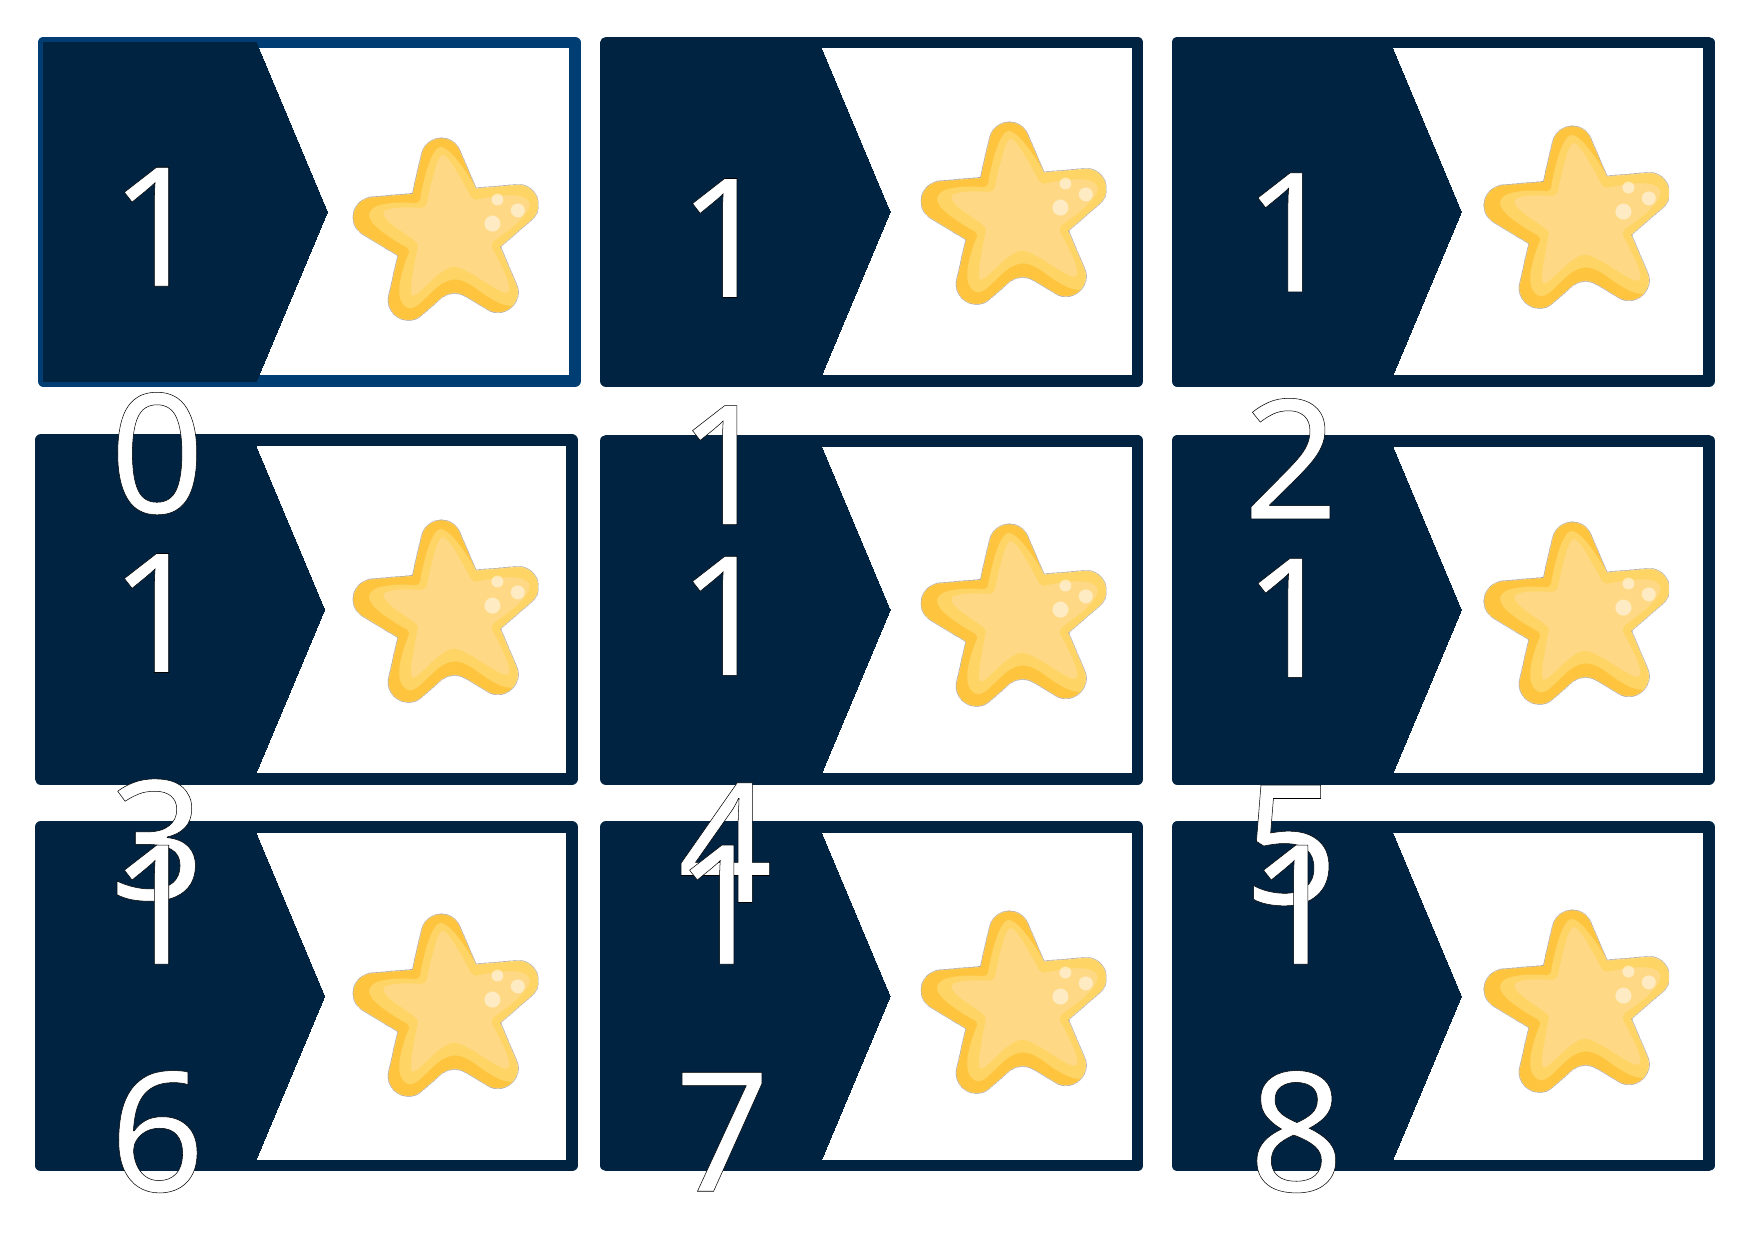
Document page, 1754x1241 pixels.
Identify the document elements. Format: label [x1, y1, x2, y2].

picture [920, 121, 1107, 305]
picture [1483, 521, 1670, 705]
picture [920, 910, 1107, 1094]
picture [1483, 909, 1670, 1093]
picture [1483, 125, 1670, 309]
picture [352, 913, 539, 1097]
picture [920, 523, 1107, 707]
picture [352, 519, 539, 703]
picture [352, 137, 539, 321]
